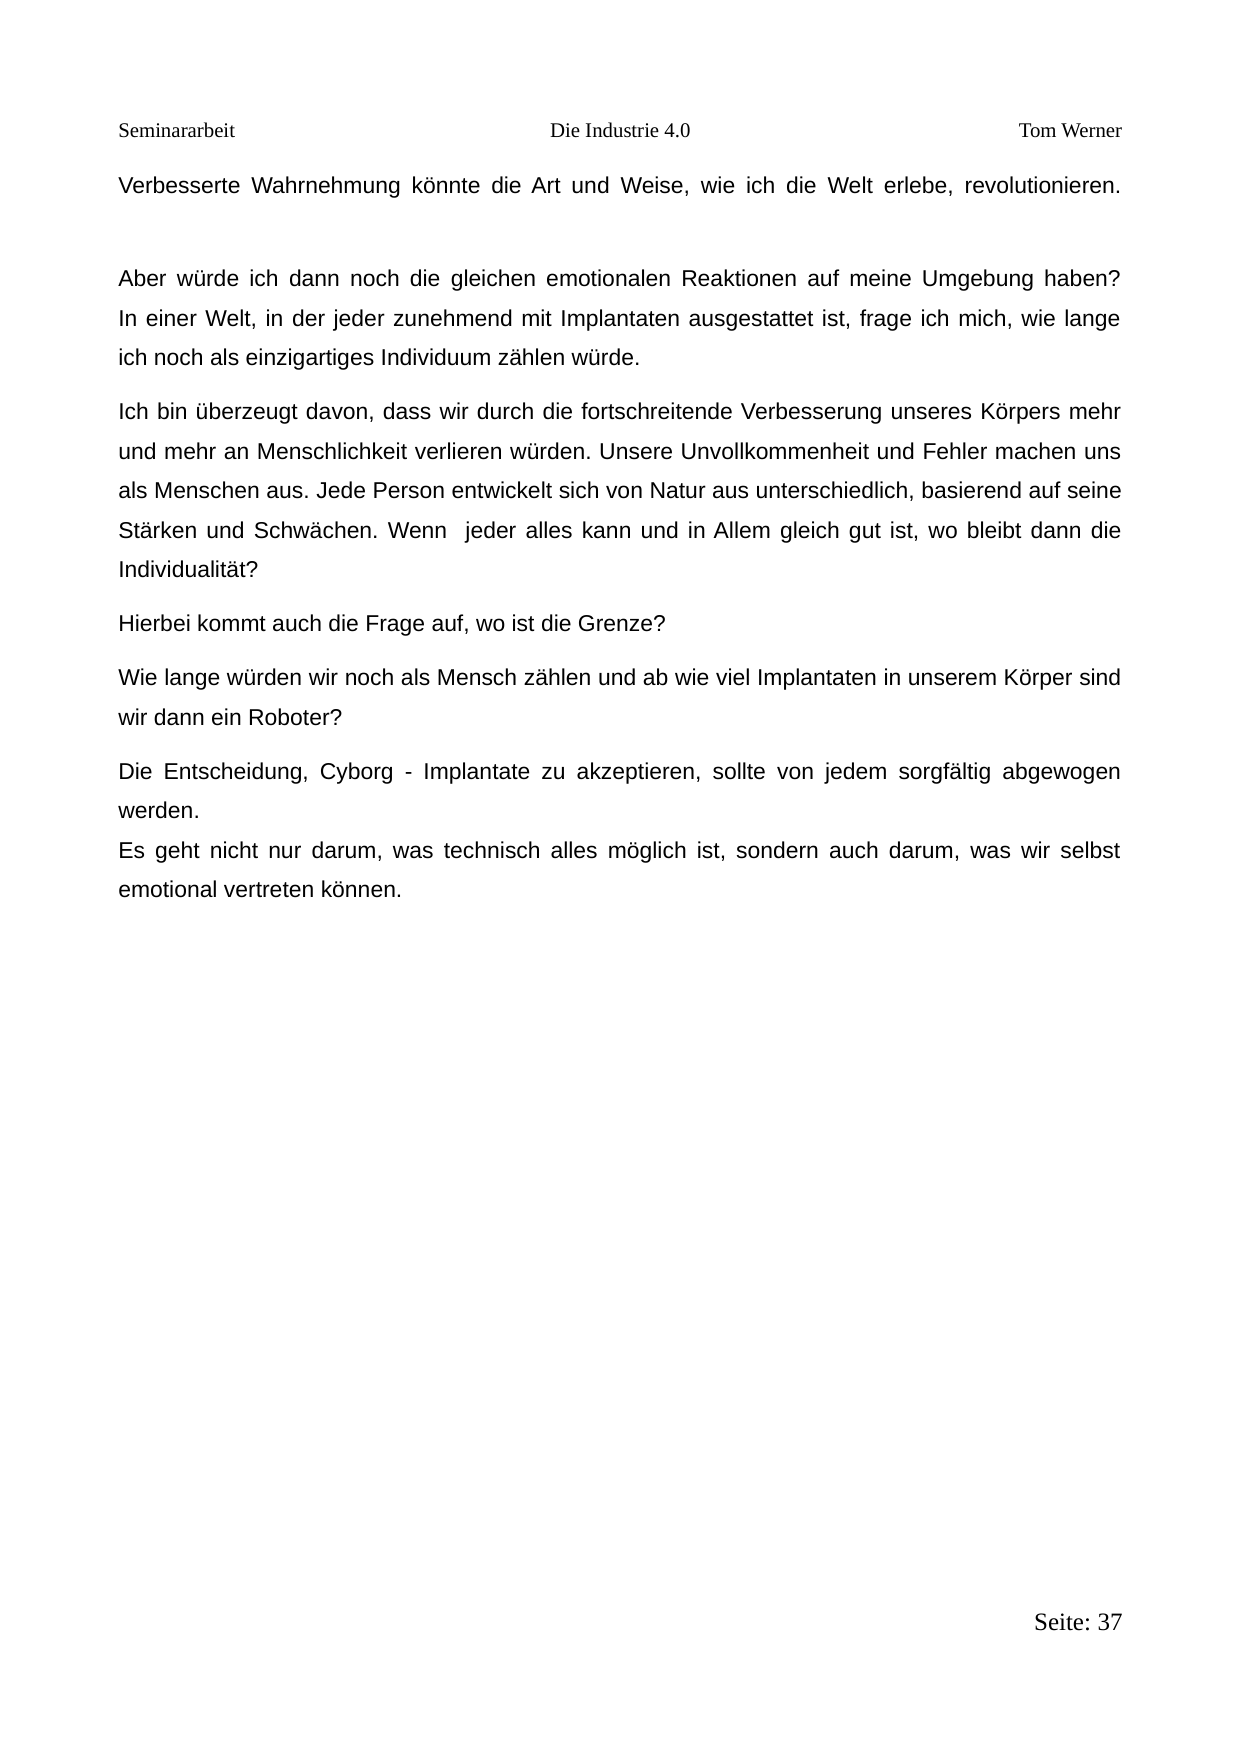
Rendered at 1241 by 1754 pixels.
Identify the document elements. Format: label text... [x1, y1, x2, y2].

text Ich bin überzeugt davon, dass wir durch die fortschreitende Verbesserung unseres Körpers mehr und mehr an Menschlichkeit verlieren würden. Unsere Unvollkommenheit und Fehler machen uns als Menschen aus. Jede Person entwickelt sich von Natur aus unterschiedlich, basierend auf seine Stärken und Schwächen. Wenn jeder alles kann und in Allem gleich gut ist, wo bleibt dann die Individualität? [118, 398, 1122, 582]
text Wie lange würden wir noch als Mensch zählen und ab wie viel Implantaten in unserem Körper sind wir dann ein Roboter? [118, 664, 1122, 730]
text Hierbei kommt auch die Frage auf, wo ist die Grenze? [118, 610, 1122, 637]
text Aber würde ich dann noch die gleichen emotionalen Reaktionen auf meine Umgebung haben? In einer Welt, in der jeder zunehmend mit Implantaten ausgestattet ist, frage ich mich, wie lange ich noch als einzigartiges Individuum zählen würde. [118, 265, 1122, 371]
text Die Entscheidung, Cyborg - Implantate zu akzeptieren, sollte von jedem sorgfältig abgewogen werden. Es geht nicht nur darum, was technisch alles möglich ist, sondern auch darum, was wir selbst emotional vertreten können. [118, 758, 1122, 903]
text Verbesserte Wahrnehmung könnte die Art und Weise, wie ich die Welt erlebe, revolutionieren. [118, 172, 1122, 237]
